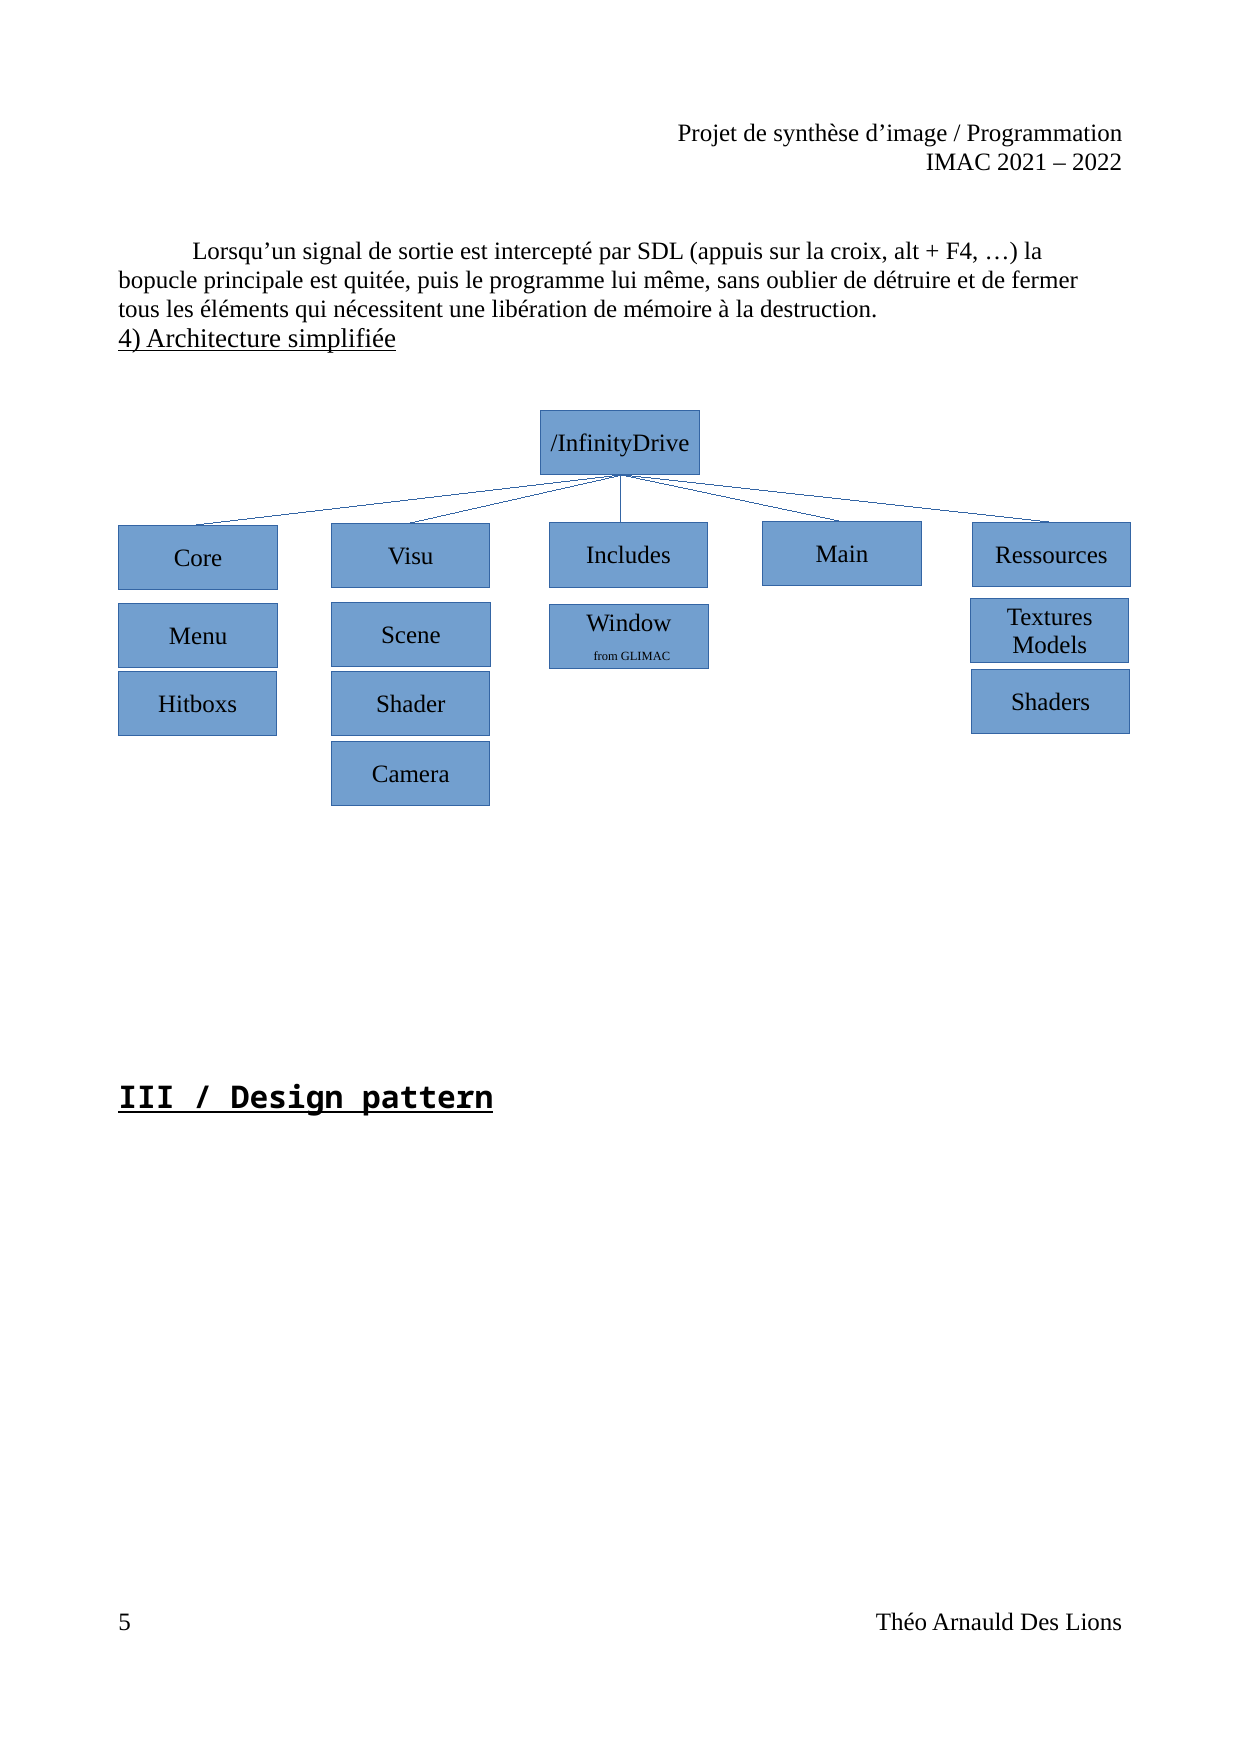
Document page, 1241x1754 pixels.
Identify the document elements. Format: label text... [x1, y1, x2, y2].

text 4) Architecture simplifiée [118, 322, 1122, 354]
text III / Design pattern [118, 1075, 1122, 1117]
text Lorsqu’un signal de sortie est intercepté par SDL (appuis sur la croix, alt + F4, …) la bopucle principale est quitée, puis le programme lui même, sans oublier de détruire et de fermer tous les éléments qui nécessitent une libération de mémoire à la destruction. [118, 236, 1122, 322]
